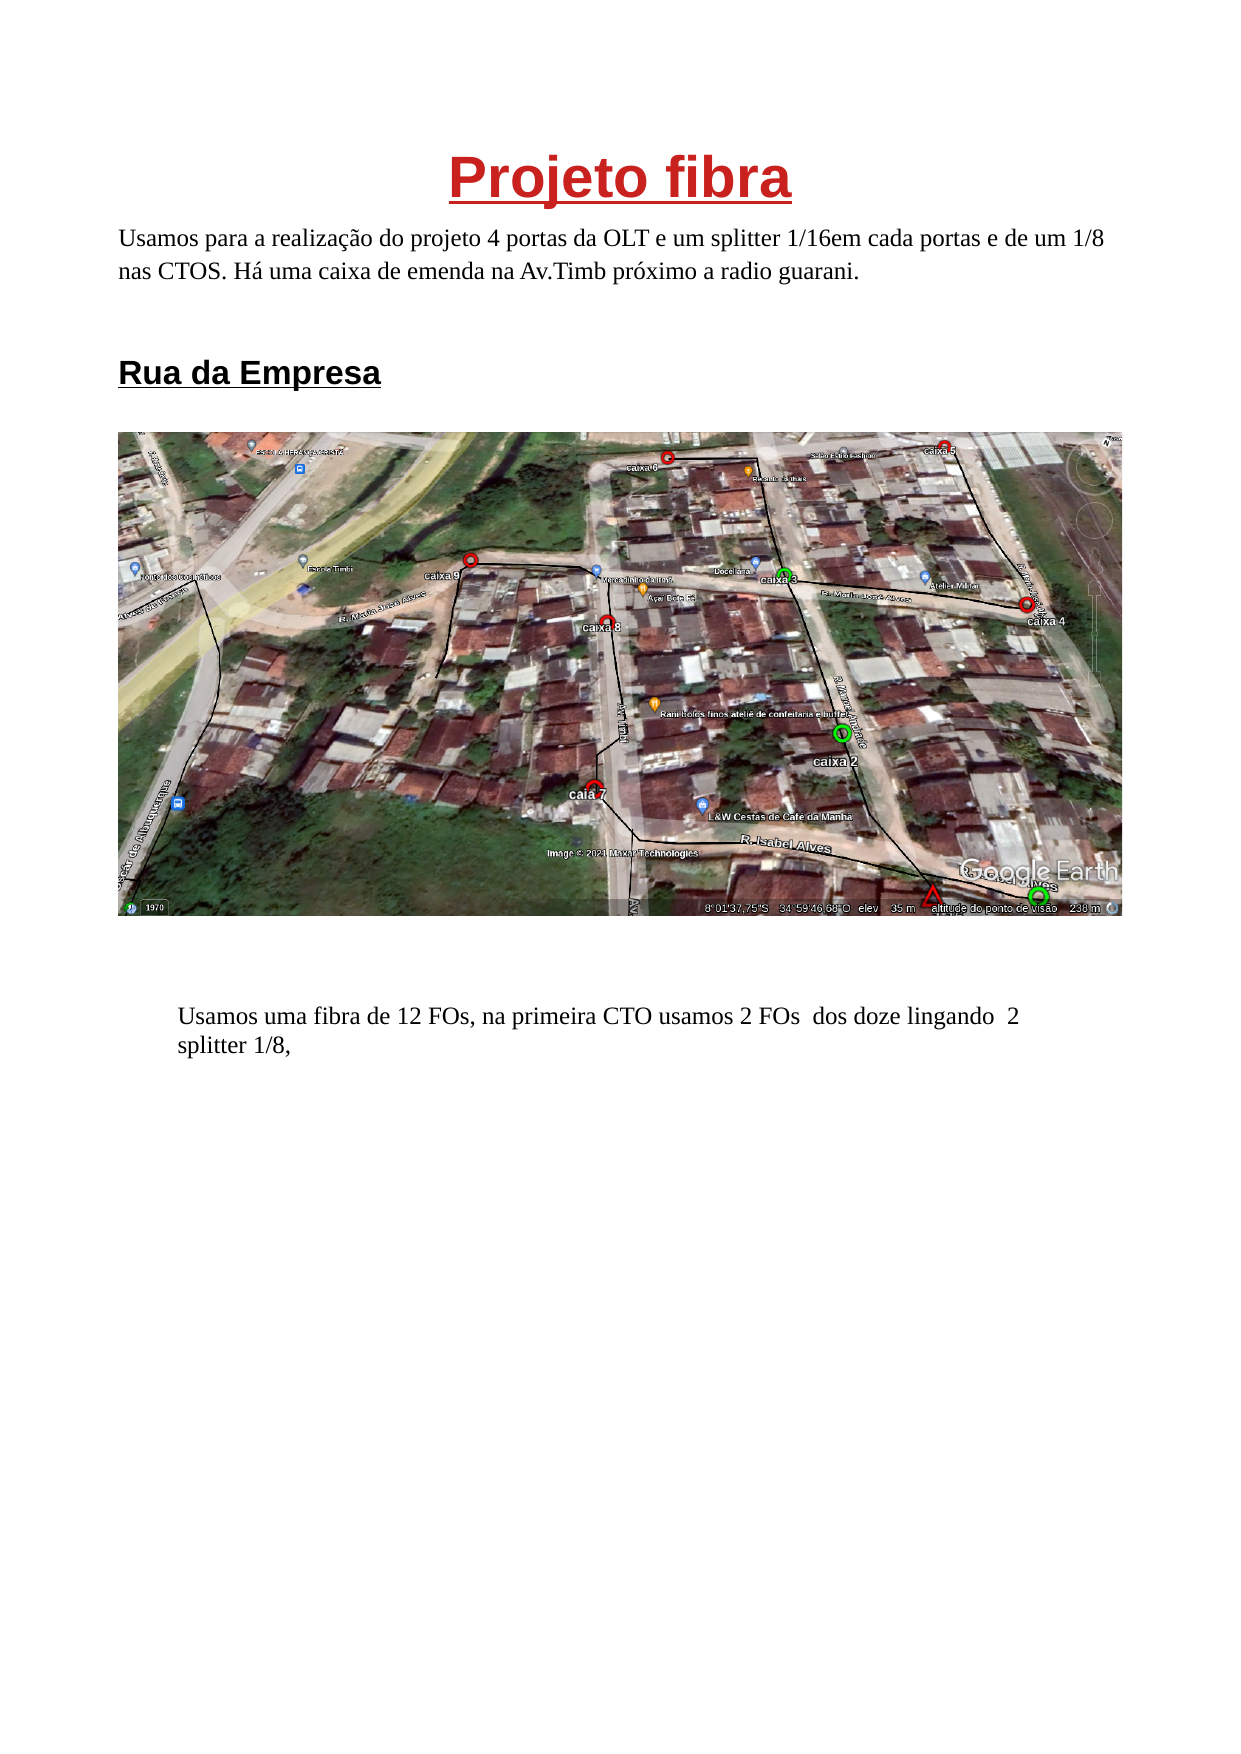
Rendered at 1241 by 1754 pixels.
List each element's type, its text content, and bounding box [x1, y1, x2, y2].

picture [118, 432, 1123, 916]
title Projeto fibra [118, 143, 1122, 210]
text Usamos para a realização do projeto 4 portas da OLT e um splitter 1/16em cada portas e de um 1/8 nas CTOS. Há uma caixa de emenda na Av.Timb próximo a radio guarani. [118, 223, 1122, 284]
subtitle Rua da Empresa [118, 353, 1122, 392]
text Usamos uma fibra de 12 FOs, na primeira CTO usamos 2 FOs dos doze lingando 2 splitter 1/8, [177, 1001, 1063, 1059]
